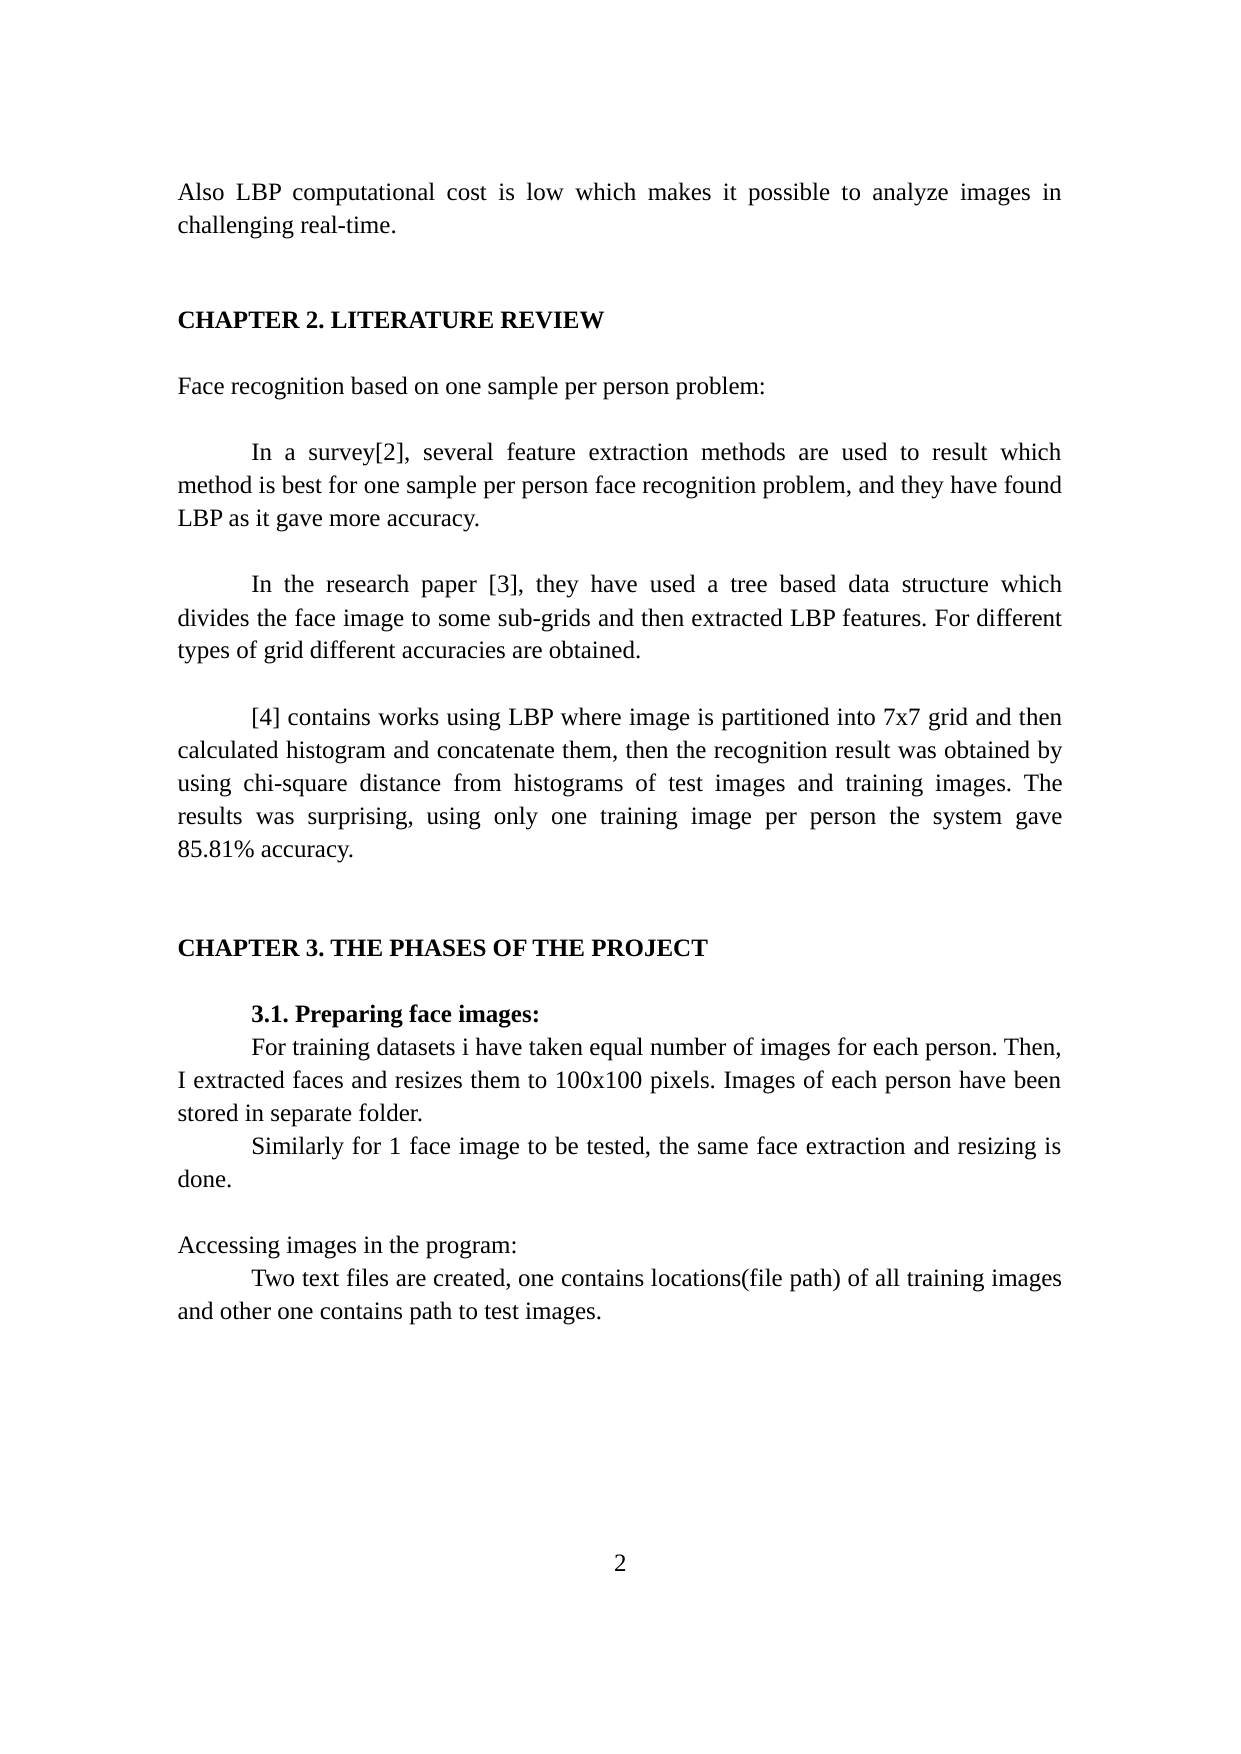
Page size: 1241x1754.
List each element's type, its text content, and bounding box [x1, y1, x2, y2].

text Similarly for 1 face image to be tested, the same face extraction and resizing is done. [177, 1131, 1063, 1193]
text Accessing images in the program: [177, 1230, 1063, 1259]
text Also LBP computational cost is low which makes it possible to analyze images in challenging real-time. [177, 177, 1063, 239]
text Two text files are created, one contains locations(file path) of all training images and other one contains path to test images. [177, 1263, 1063, 1325]
text Face recognition based on one sample per person problem: [177, 371, 1063, 400]
text In the research paper [3], they have used a tree based data structure which divides the face image to some sub-grids and then extracted LBP features. For different types of grid different accuracies are obtained. [177, 569, 1063, 664]
text CHAPTER 3. THE PHASES OF THE PROJECT [177, 933, 1063, 962]
text In a survey[2], several feature extraction methods are used to result which method is best for one sample per person face recognition problem, and they have found LBP as it gave more accuracy. [177, 437, 1063, 532]
text For training datasets i have taken equal number of images for each person. Then, I extracted faces and resizes them to 100x100 pixels. Images of each person have been stored in separate folder. [177, 1032, 1063, 1127]
text [4] contains works using LBP where image is partitioned into 7x7 grid and then calculated histogram and concatenate them, then the recognition result was obtained by using chi-square distance from histograms of test images and training images. The results was surprising, using only one training image per person the system gave 85.81% accuracy. [177, 702, 1063, 862]
text 3.1. Preparing face images: [177, 999, 1063, 1028]
text CHAPTER 2. LITERATURE REVIEW [177, 305, 1063, 334]
